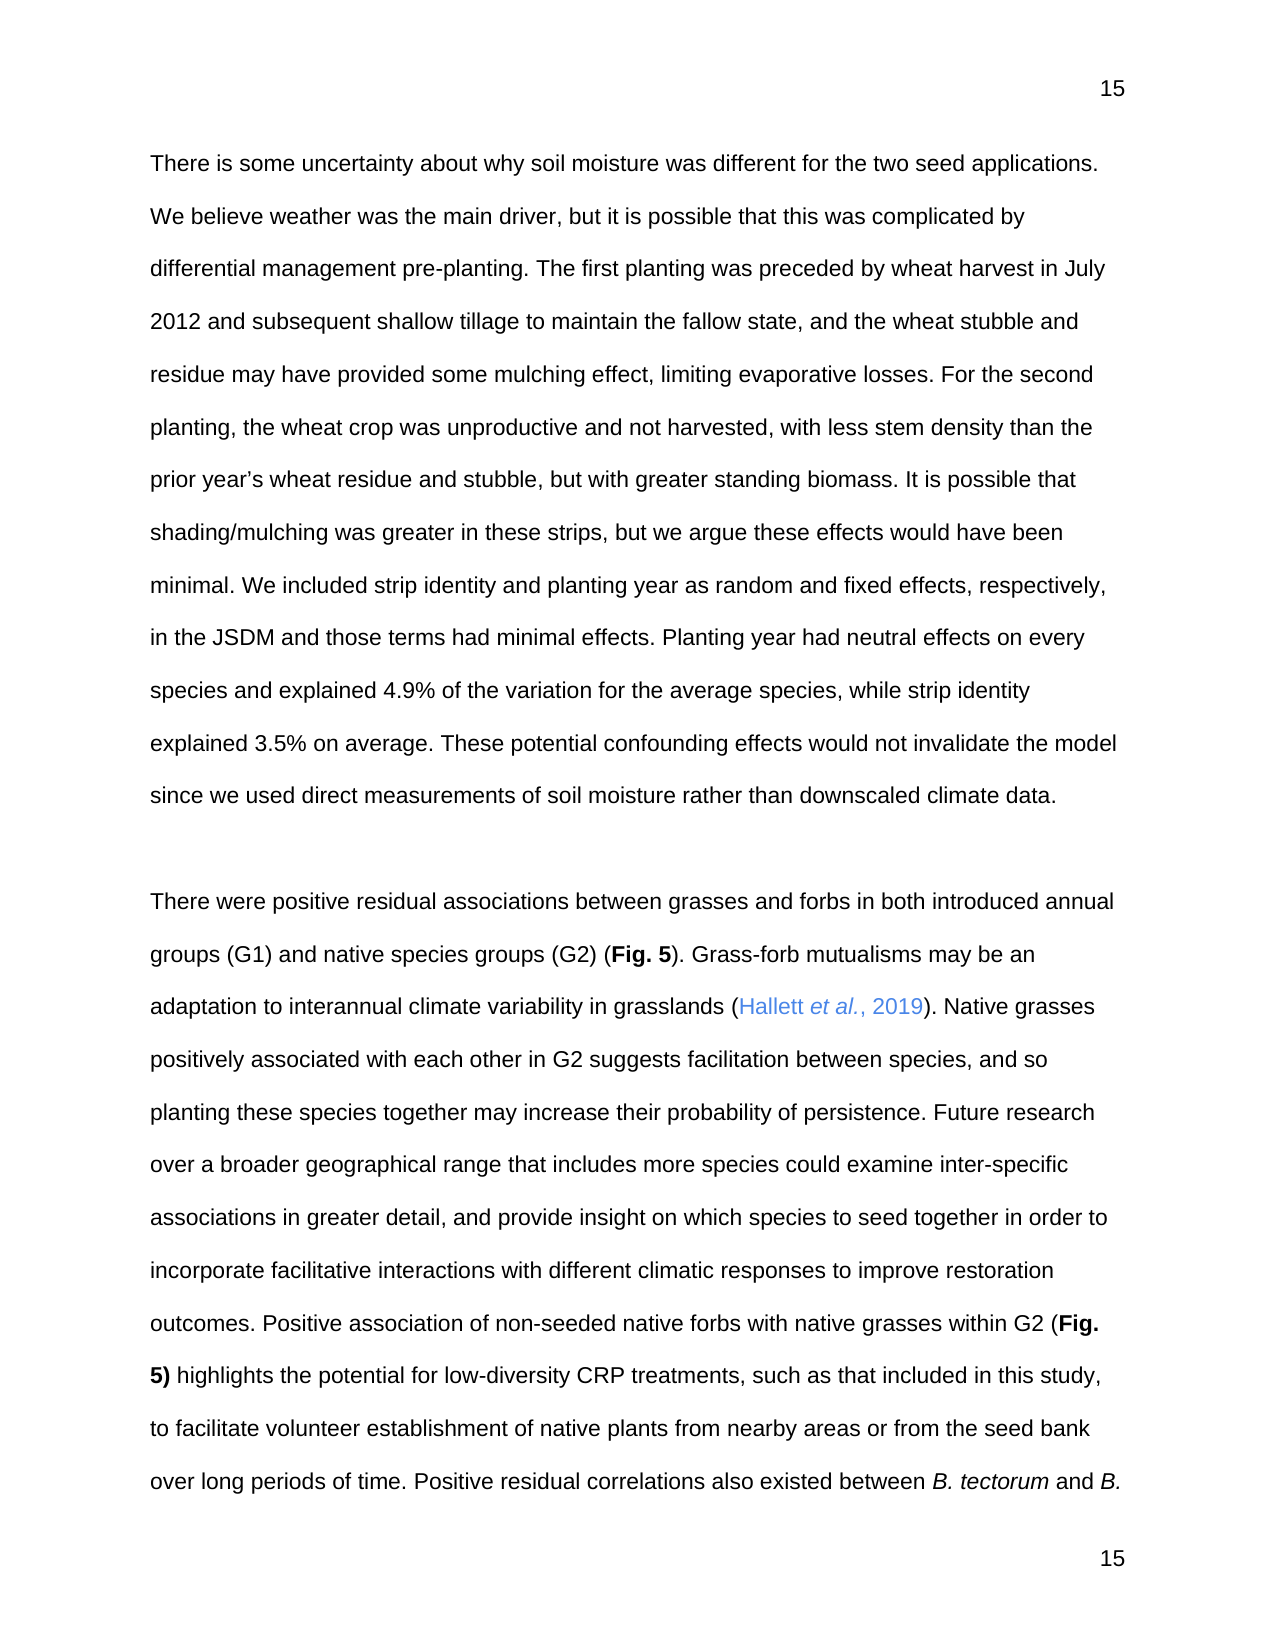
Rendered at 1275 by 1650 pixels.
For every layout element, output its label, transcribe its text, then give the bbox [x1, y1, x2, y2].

text There were positive residual associations between grasses and forbs in both introduced annual groups (G1) and native species groups (G2) (Fig. 5). Grass-forb mutualisms may be an adaptation to interannual climate variability in grasslands (Hallett et al., 2019). Native grasses positively associated with each other in G2 suggests facilitation between species, and so planting these species together may increase their probability of persistence. Future research over a broader geographical range that includes more species could examine inter-specific associations in greater detail, and provide insight on which species to seed together in order to incorporate facilitative interactions with different climatic responses to improve restoration outcomes. Positive association of non-seeded native forbs with native grasses within G2 (Fig. 5) highlights the potential for low-diversity CRP treatments, such as that included in this study, to facilitate volunteer establishment of native plants from nearby areas or from the seed bank over long periods of time. Positive residual correlations also existed between B. tectorum and B. [150, 888, 1125, 1494]
text There is some uncertainty about why soil moisture was different for the two seed applications. We believe weather was the main driver, but it is possible that this was complicated by differential management pre-planting. The first planting was preceded by wheat harvest in July 2012 and subsequent shallow tillage to maintain the fallow state, and the wheat stubble and residue may have provided some mulching effect, limiting evaporative losses. For the second planting, the wheat crop was unproductive and not harvested, with less stem density than the prior year’s wheat residue and stubble, but with greater standing biomass. It is possible that shading/mulching was greater in these strips, but we argue these effects would have been minimal. We included strip identity and planting year as random and fixed effects, respectively, in the JSDM and those terms had minimal effects. Planting year had neutral effects on every species and explained 4.9% of the variation for the average species, while strip identity explained 3.5% on average. These potential confounding effects would not invalidate the model since we used direct measurements of soil moisture rather than downscaled climate data. [150, 150, 1125, 809]
